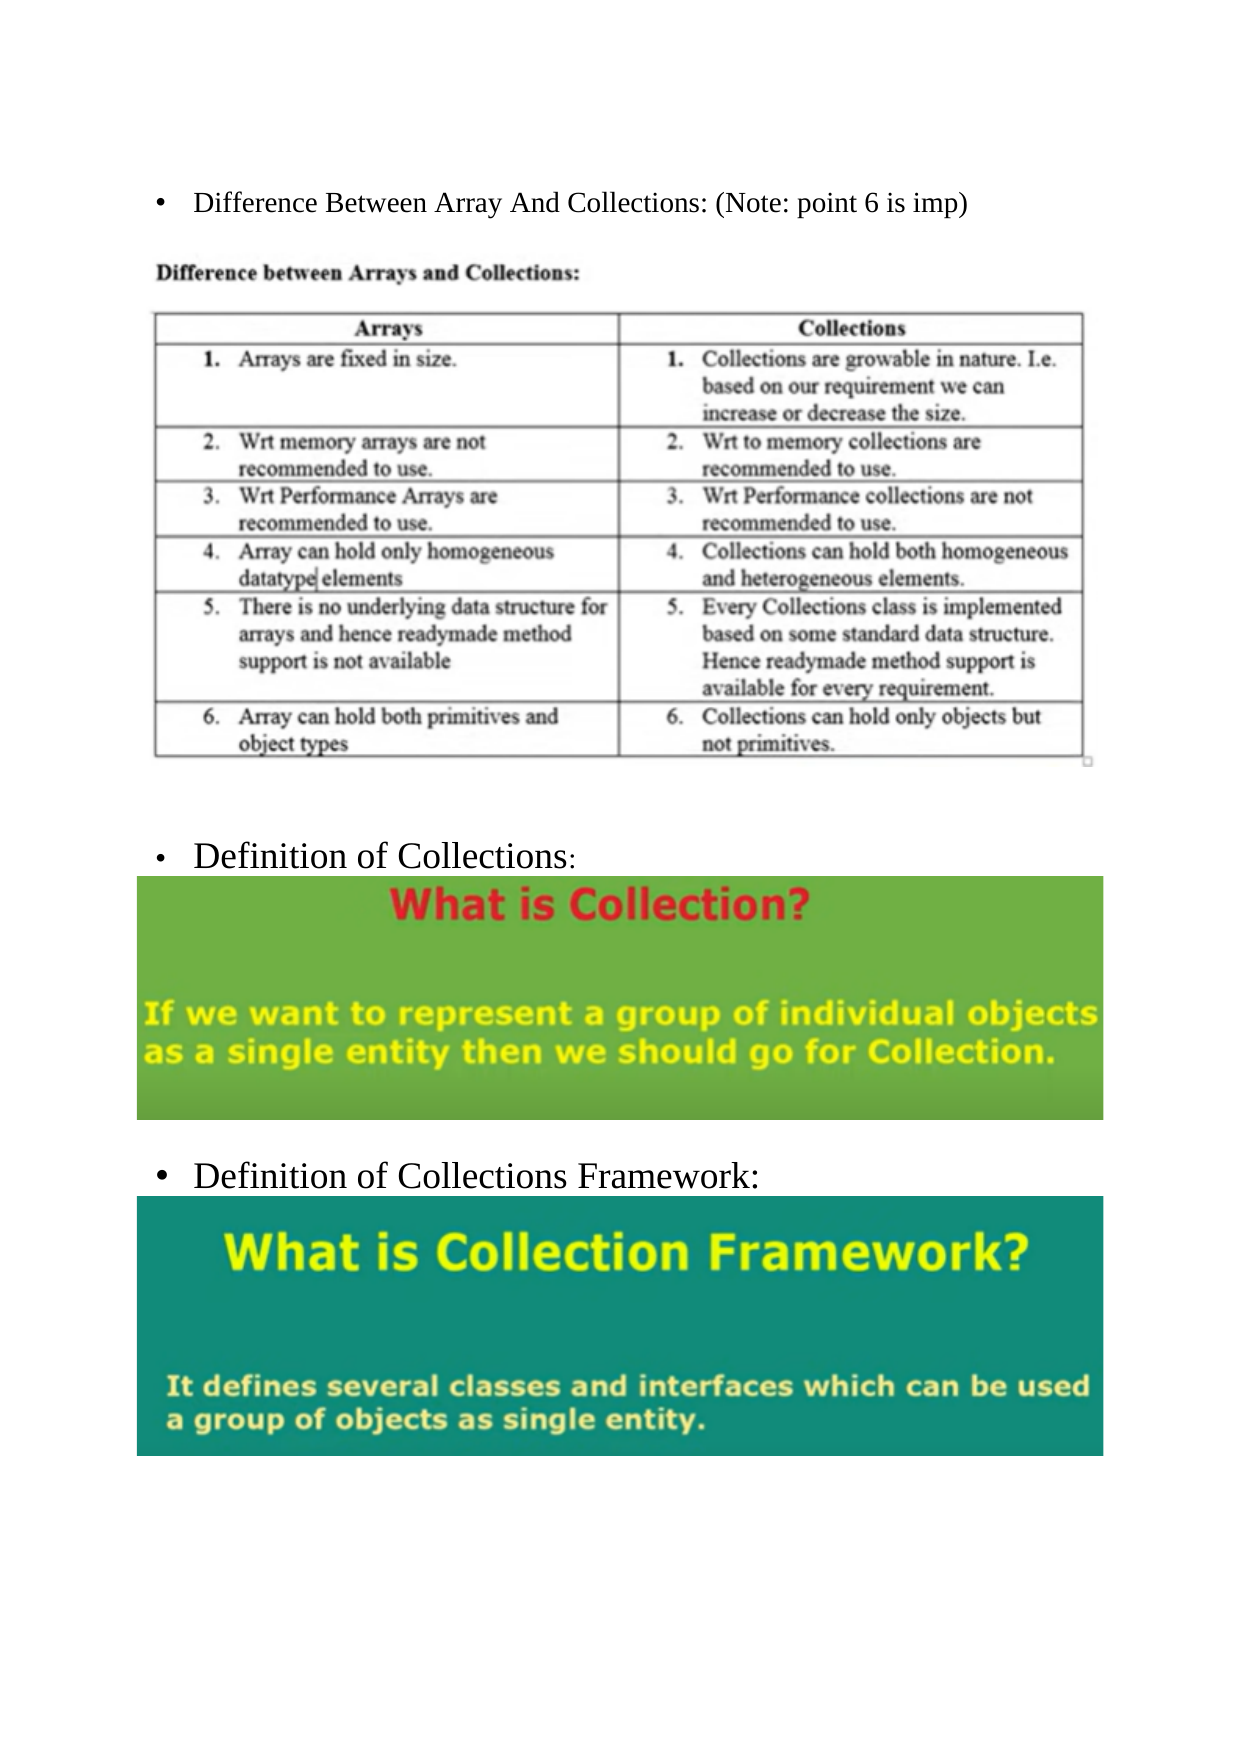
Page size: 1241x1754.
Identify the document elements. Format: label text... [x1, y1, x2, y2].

list Definition of Collections Framework: [156, 1153, 1122, 1196]
picture [142, 252, 1099, 767]
picture [136, 876, 1104, 1120]
list Definition of Collections: [156, 834, 1122, 877]
picture [136, 1196, 1104, 1456]
list Difference Between Array And Collections: (Note: point 6 is imp) [156, 185, 1122, 219]
